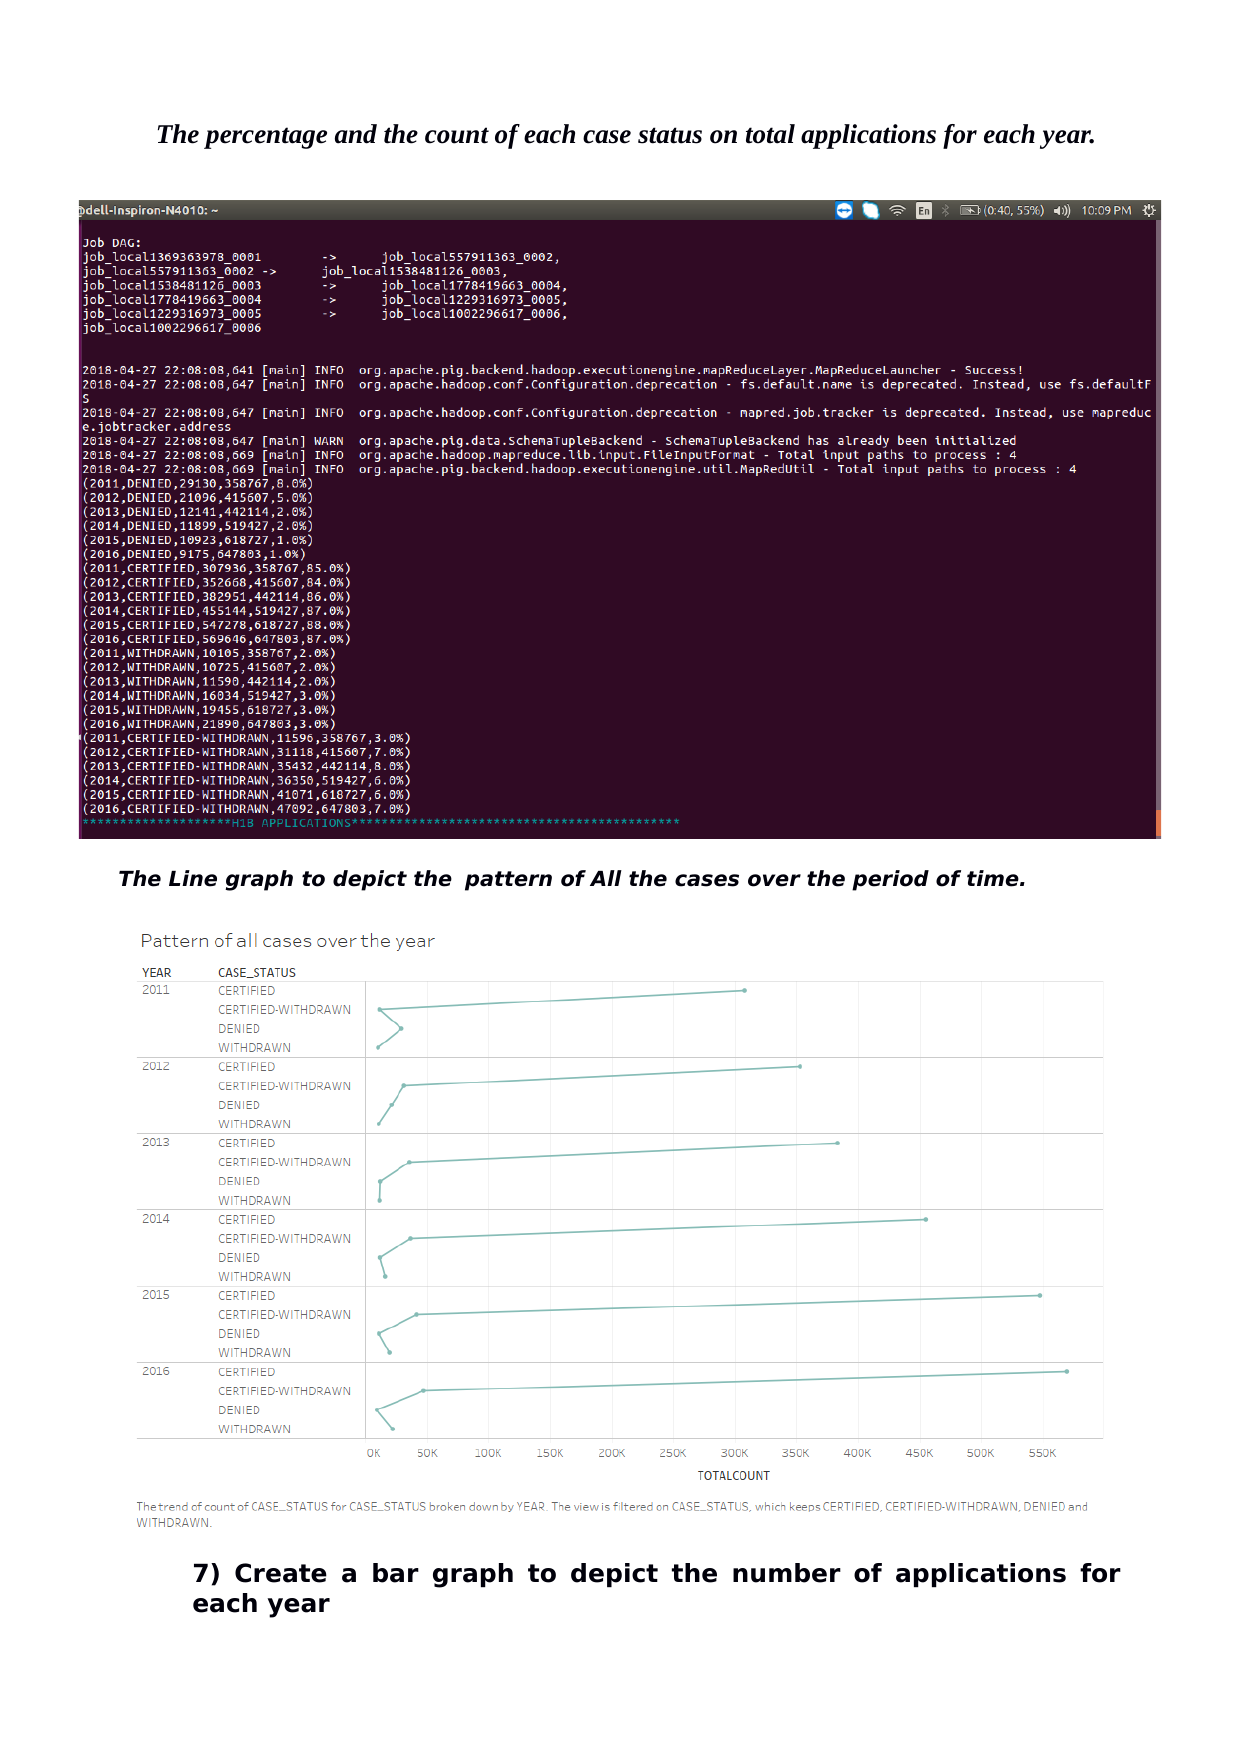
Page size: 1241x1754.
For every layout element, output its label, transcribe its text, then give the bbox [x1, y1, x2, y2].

picture [136, 920, 1104, 1531]
text The Line graph to depict the pattern of All the cases over the period of time. [118, 867, 1122, 892]
text 7) Create a bar graph to depict the number of applications for each year [192, 1560, 1122, 1618]
picture [78, 200, 1162, 839]
text The percentage and the count of each case status on total applications for each year. [156, 118, 1122, 149]
